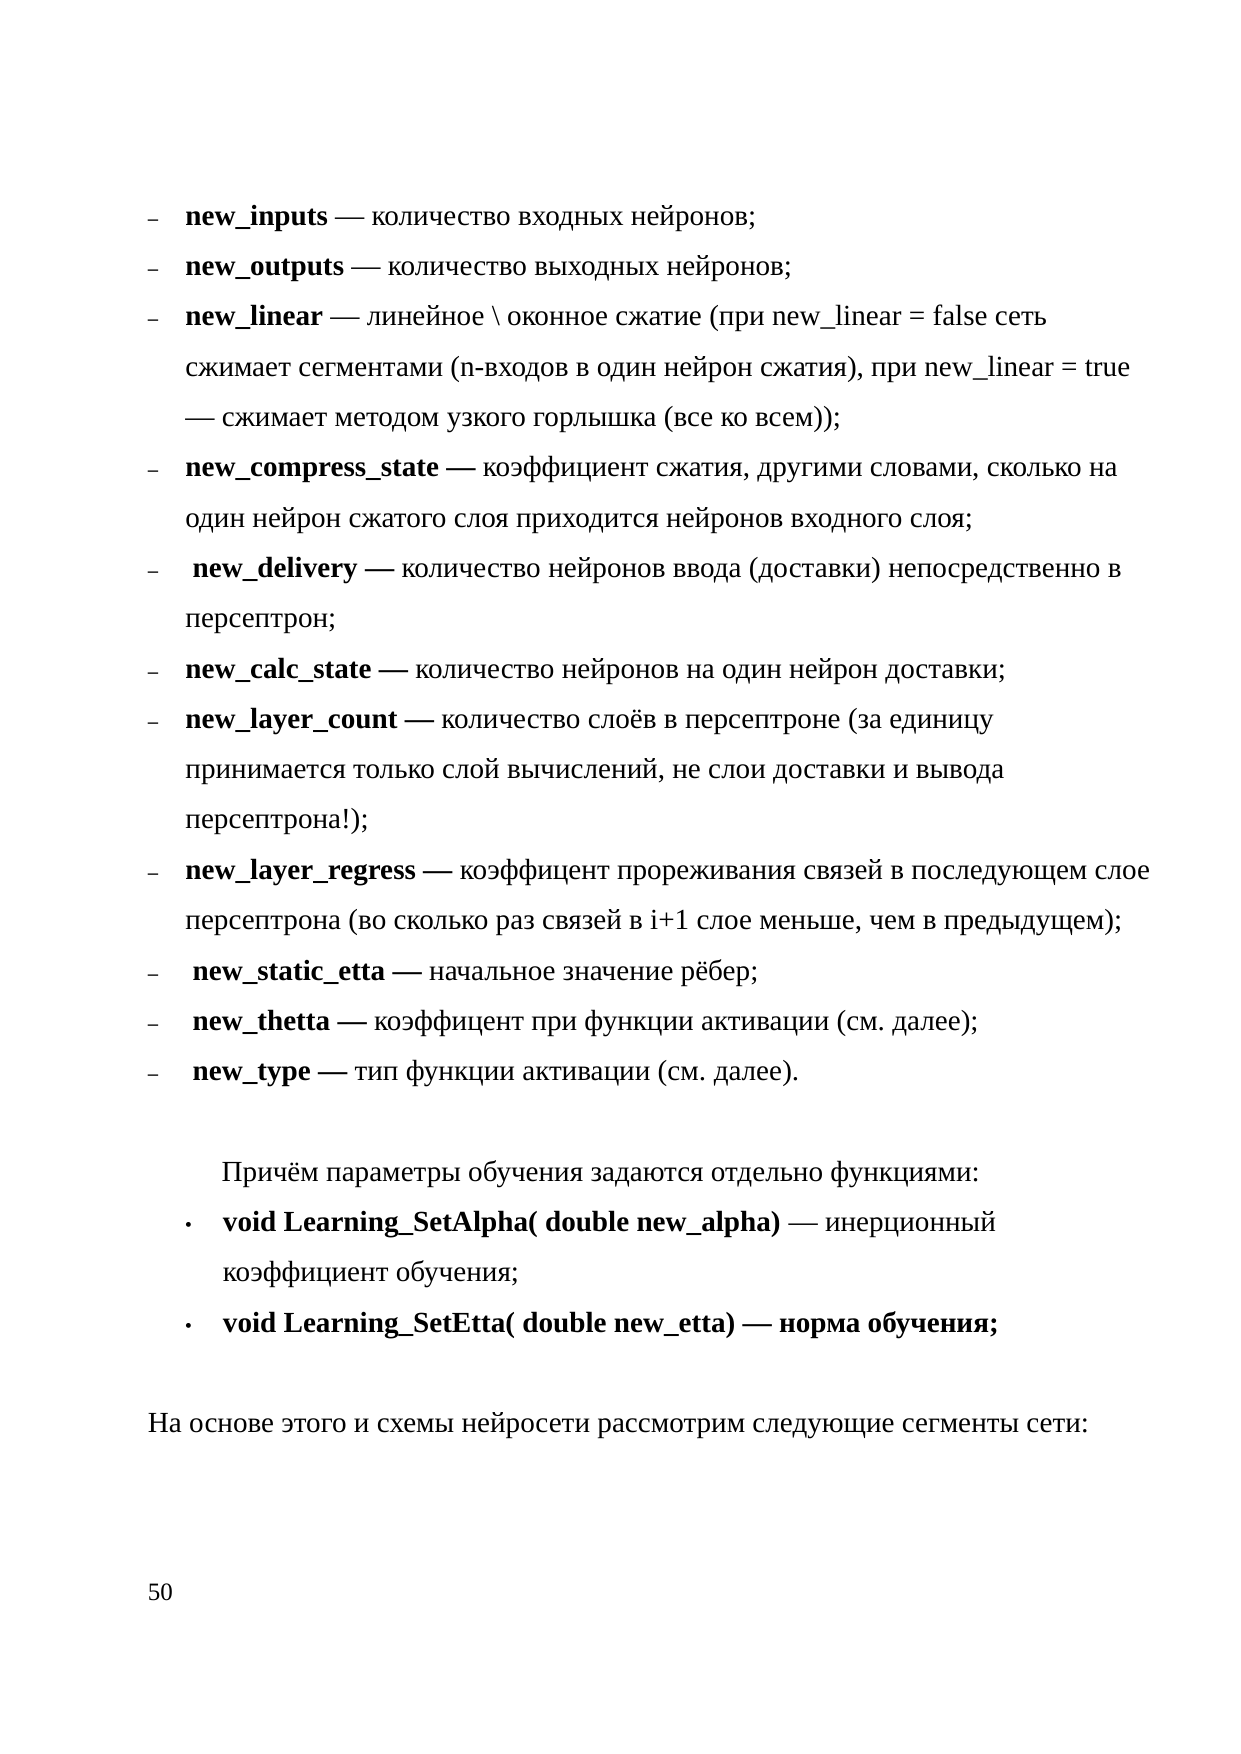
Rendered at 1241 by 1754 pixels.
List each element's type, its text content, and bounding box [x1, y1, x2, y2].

list new_linear — линейное \ оконное сжатие (при new_linear = false сеть сжимает сегментами (n-входов в один нейрон сжатия), при new_linear = true — сжимает методом узкого горлышка (все ко всем)); [148, 298, 1152, 433]
list new_thetta — коэффицент при функции активации (см. далее); [148, 1003, 1152, 1036]
list new_layer_regress — коэффицент прореживания связей в последующем слое персептрона (во сколько раз связей в i+1 слое меньше, чем в предыдущем); [148, 852, 1152, 936]
list new_outputs — количество выходных нейронов; [148, 248, 1152, 282]
list new_calc_state — количество нейронов на один нейрон доставки; [148, 651, 1152, 684]
list new_layer_count — количество слоёв в персептроне (за единицу принимается только слой вычислений, не слои доставки и вывода персептрона!); [148, 701, 1152, 835]
list new_inputs — количество входных нейронов; [148, 198, 1152, 231]
list new_delivery — количество нейронов ввода (доставки) непосредственно в персептрон; [148, 550, 1152, 634]
text На основе этого и схемы нейросети рассмотрим следующие сегменты сети: [148, 1405, 1152, 1439]
list new_static_etta — начальное значение рёбер; [148, 953, 1152, 986]
list new_type — тип функции активации (см. далее). [148, 1053, 1152, 1087]
list void Learning_SetEtta( double new_etta) — норма обучения; [185, 1305, 1152, 1338]
list new_compress_state — коэффициент сжатия, другими словами, сколько на один нейрон сжатого слоя приходится нейронов входного слоя; [148, 449, 1152, 533]
list void Learning_SetAlpha( double new_alpha) — инерционный коэффициент обучения; [185, 1204, 1152, 1288]
text Причём параметры обучения задаются отдельно функциями: [148, 1154, 1152, 1187]
